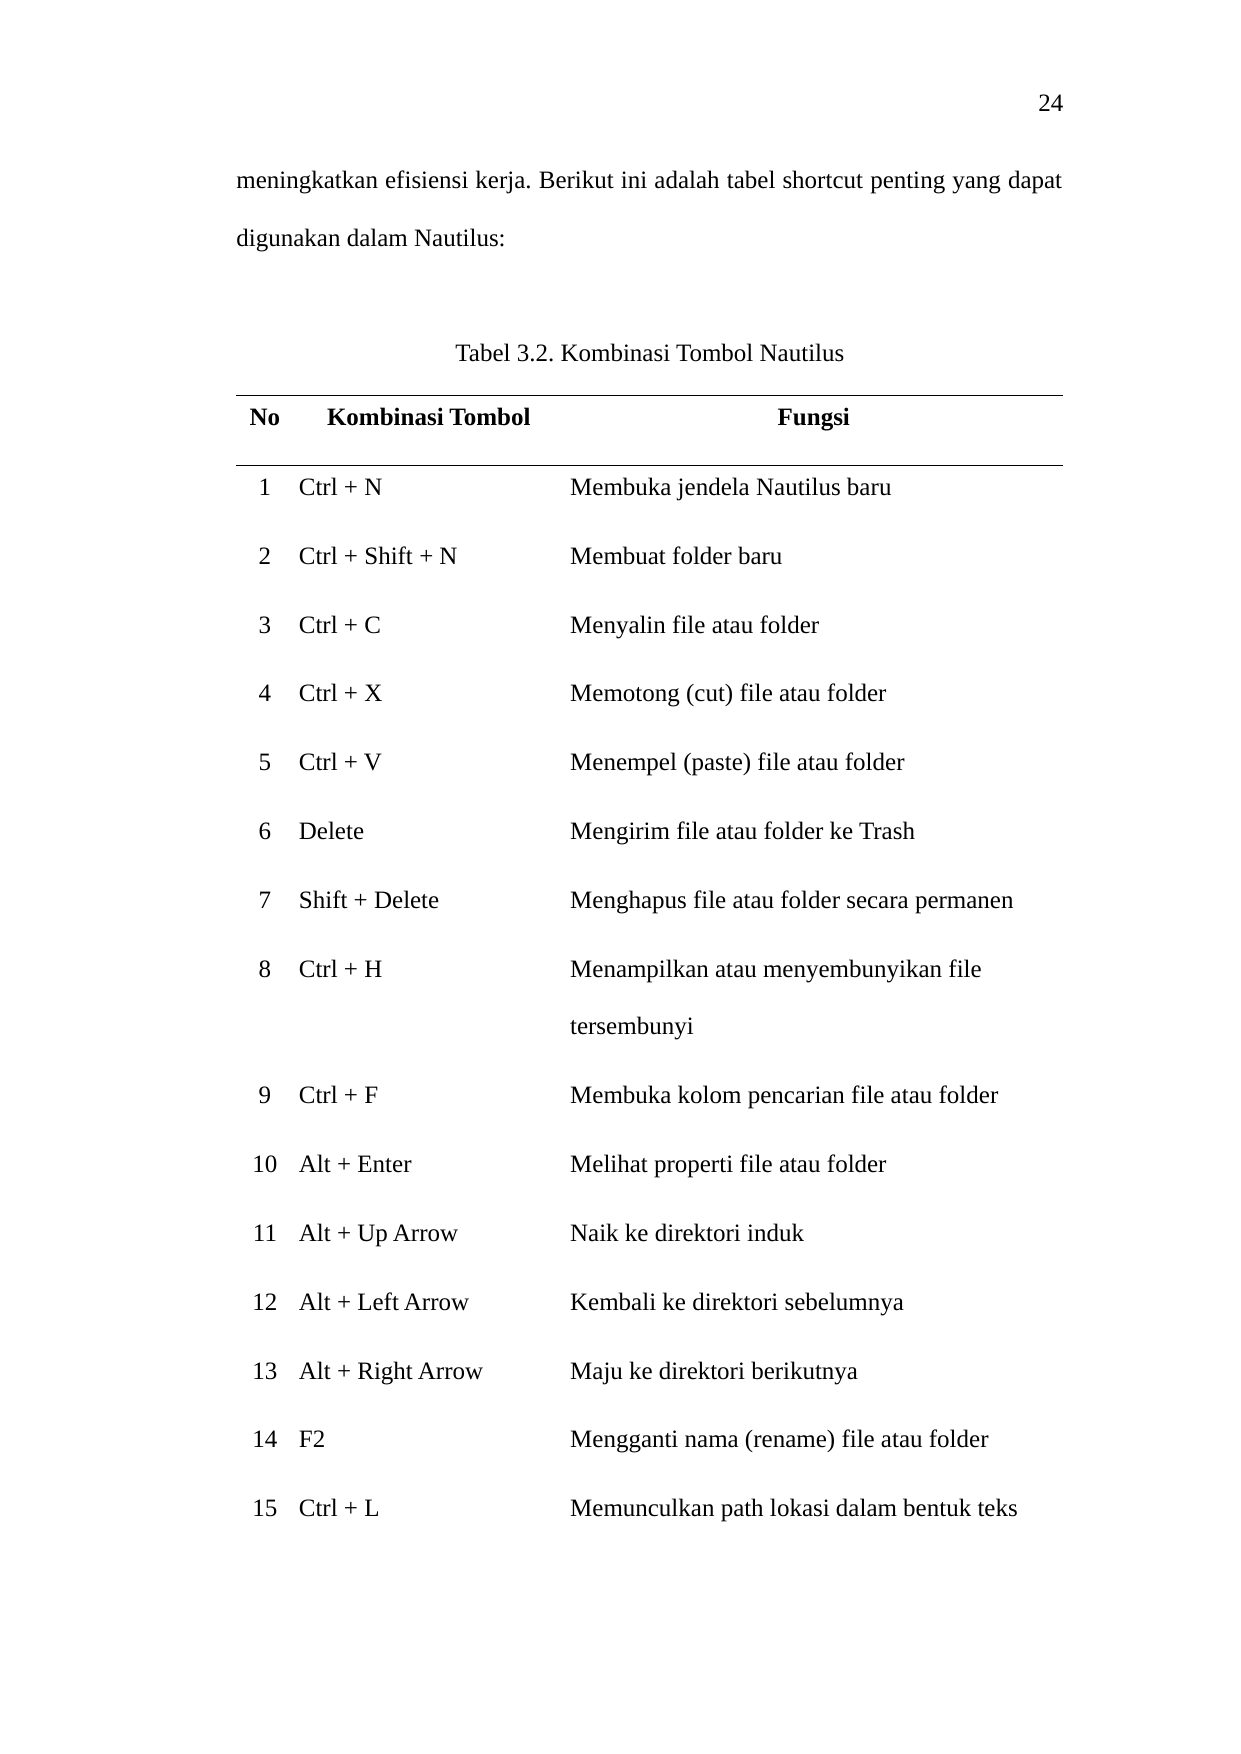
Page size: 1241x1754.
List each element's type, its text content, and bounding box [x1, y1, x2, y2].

table_cell Mengganti nama (rename) file atau folder [564, 1419, 1063, 1488]
table_cell Ctrl + Shift + N [293, 535, 564, 604]
table_cell Naik ke direktori induk [564, 1212, 1063, 1281]
table_cell F2 [293, 1419, 564, 1488]
table_cell Shift + Delete [293, 879, 564, 948]
table_cell Kembali ke direktori sebelumnya [564, 1281, 1063, 1350]
table_cell Ctrl + L [293, 1488, 564, 1557]
table_header Fungsi [564, 396, 1063, 465]
table_cell 2 [236, 535, 293, 604]
table_cell 14 [236, 1419, 293, 1488]
table_cell Membuka kolom pencarian file atau folder [564, 1075, 1063, 1143]
table_cell Maju ke direktori berikutnya [564, 1350, 1063, 1419]
table_cell Memotong (cut) file atau folder [564, 673, 1063, 742]
table_cell Menyalin file atau folder [564, 604, 1063, 673]
table_header No [236, 396, 293, 465]
table_cell 1 [236, 466, 293, 535]
table_cell Ctrl + X [293, 673, 564, 742]
table_cell 5 [236, 742, 293, 811]
table_cell Ctrl + F [293, 1075, 564, 1143]
table_cell 15 [236, 1488, 293, 1557]
table_cell 11 [236, 1212, 293, 1281]
table_cell Melihat properti file atau folder [564, 1144, 1063, 1212]
table_cell Menghapus file atau folder secara permanen [564, 879, 1063, 948]
table_cell Alt + Enter [293, 1144, 564, 1212]
table_cell Membuat folder baru [564, 535, 1063, 604]
table_cell Ctrl + C [293, 604, 564, 673]
table_cell Ctrl + N [293, 466, 564, 535]
table_cell Ctrl + V [293, 742, 564, 811]
table_cell Membuka jendela Nautilus baru [564, 466, 1063, 535]
table_cell 3 [236, 604, 293, 673]
table_cell Delete [293, 811, 564, 879]
table_cell Alt + Left Arrow [293, 1281, 564, 1350]
table_cell Alt + Up Arrow [293, 1212, 564, 1281]
table_cell 10 [236, 1144, 293, 1212]
table_cell Mengirim file atau folder ke Trash [564, 811, 1063, 879]
table_cell Menampilkan atau menyembunyikan file tersembunyi [564, 948, 1063, 1074]
table_cell 8 [236, 948, 293, 1074]
table_cell 6 [236, 811, 293, 879]
table_cell 12 [236, 1281, 293, 1350]
text meningkatkan efisiensi kerja. Berikut ini adalah tabel shortcut penting yang dapat digunakan dalam Nautilus: [236, 165, 1063, 252]
table_cell 13 [236, 1350, 293, 1419]
table_cell 4 [236, 673, 293, 742]
table_cell Ctrl + H [293, 948, 564, 1074]
table_header Kombinasi Tombol [293, 396, 564, 465]
table_cell Alt + Right Arrow [293, 1350, 564, 1419]
table_cell Menempel (paste) file atau folder [564, 742, 1063, 811]
table_cell 7 [236, 879, 293, 948]
table_cell Memunculkan path lokasi dalam bentuk teks [564, 1488, 1063, 1557]
text Tabel 3.2. Kombinasi tombol Nautilus [236, 338, 1063, 367]
table_cell 9 [236, 1075, 293, 1143]
